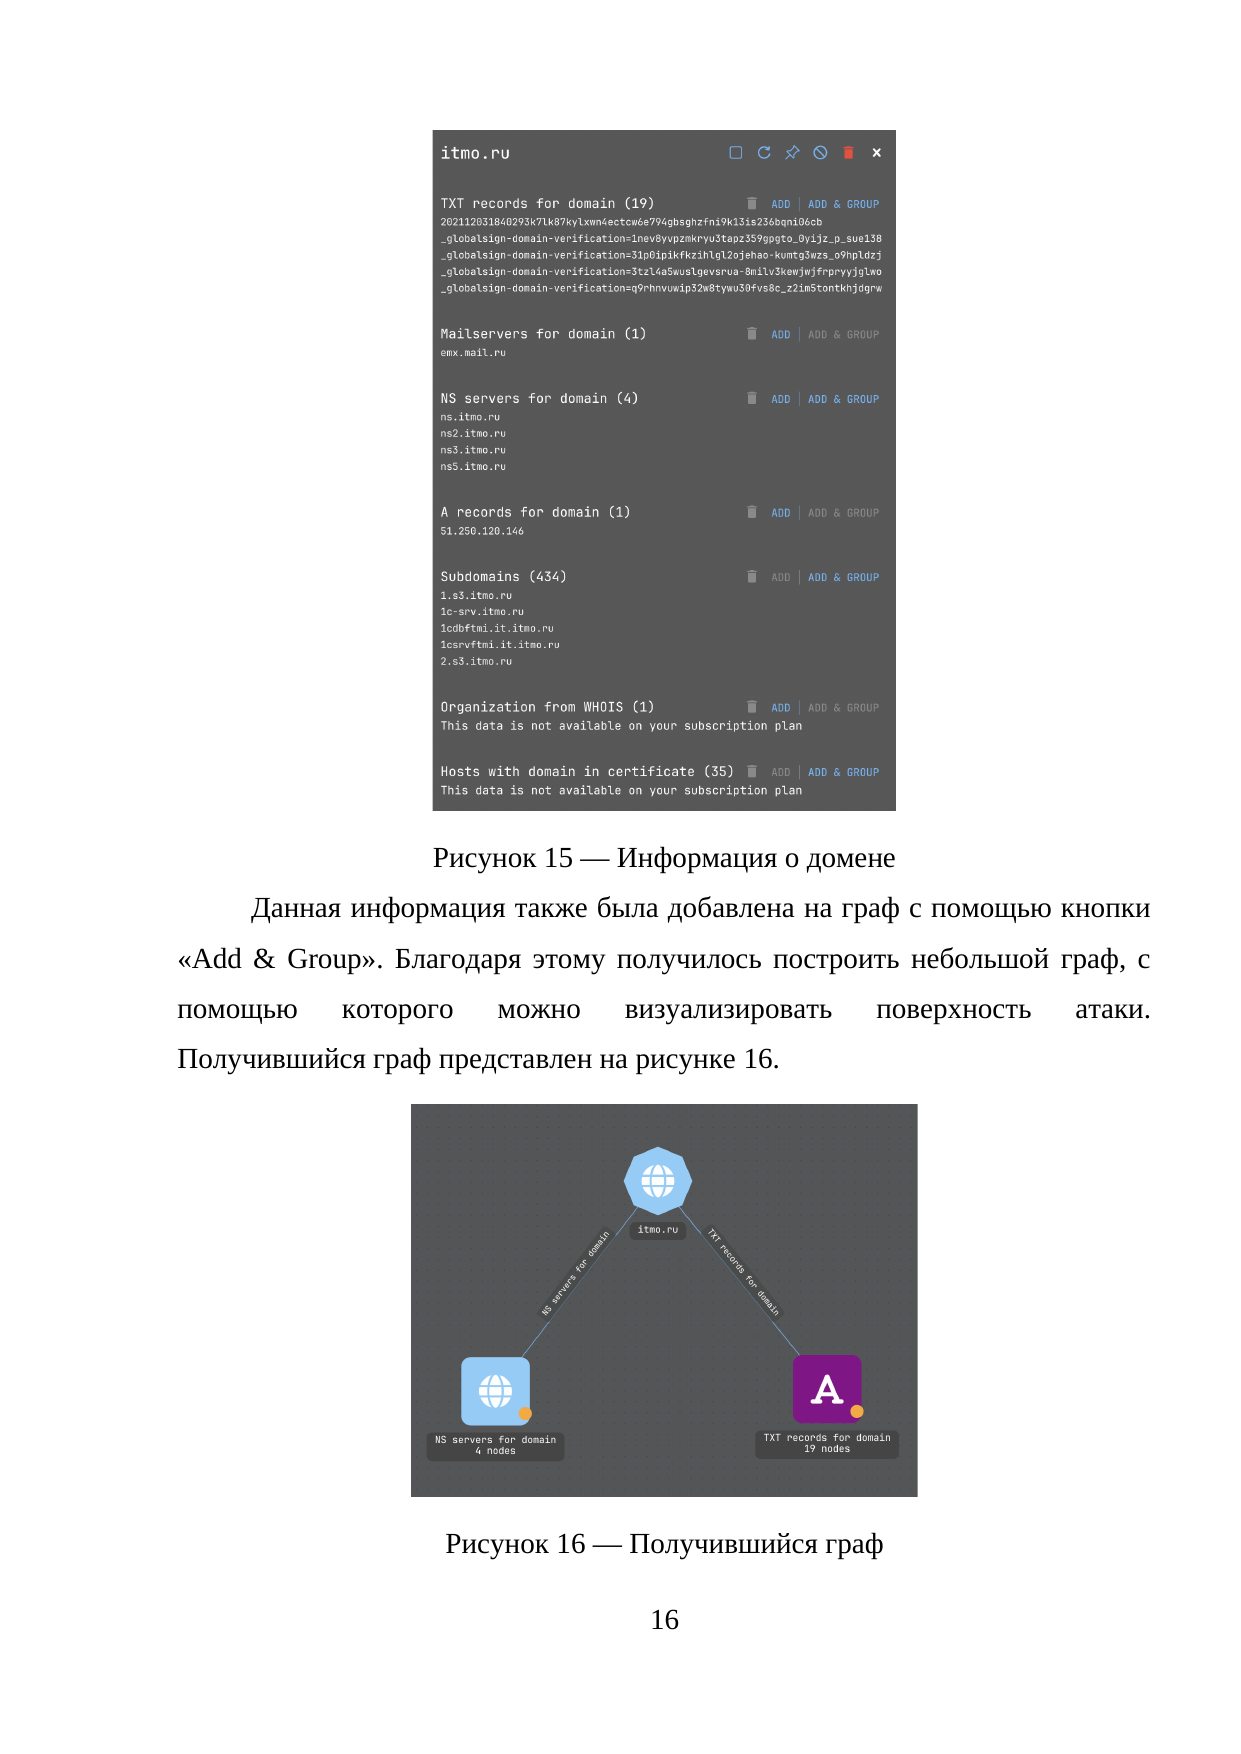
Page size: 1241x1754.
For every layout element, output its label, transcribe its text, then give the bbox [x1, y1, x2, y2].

text Рисунок 16 — Получившийся граф [177, 1104, 1152, 1559]
text Рисунок 15 — Информация о домене [219, 131, 1110, 874]
picture [411, 1104, 918, 1497]
text Данная информация также была добавлена на граф с помощью кнопки «Add & Group». Благодаря этому получилось построить небольшой граф, с помощью которого можно визуализировать поверхность атаки. Получившийся граф представлен на рисунке 16. [177, 891, 1152, 1075]
picture [432, 130, 896, 811]
